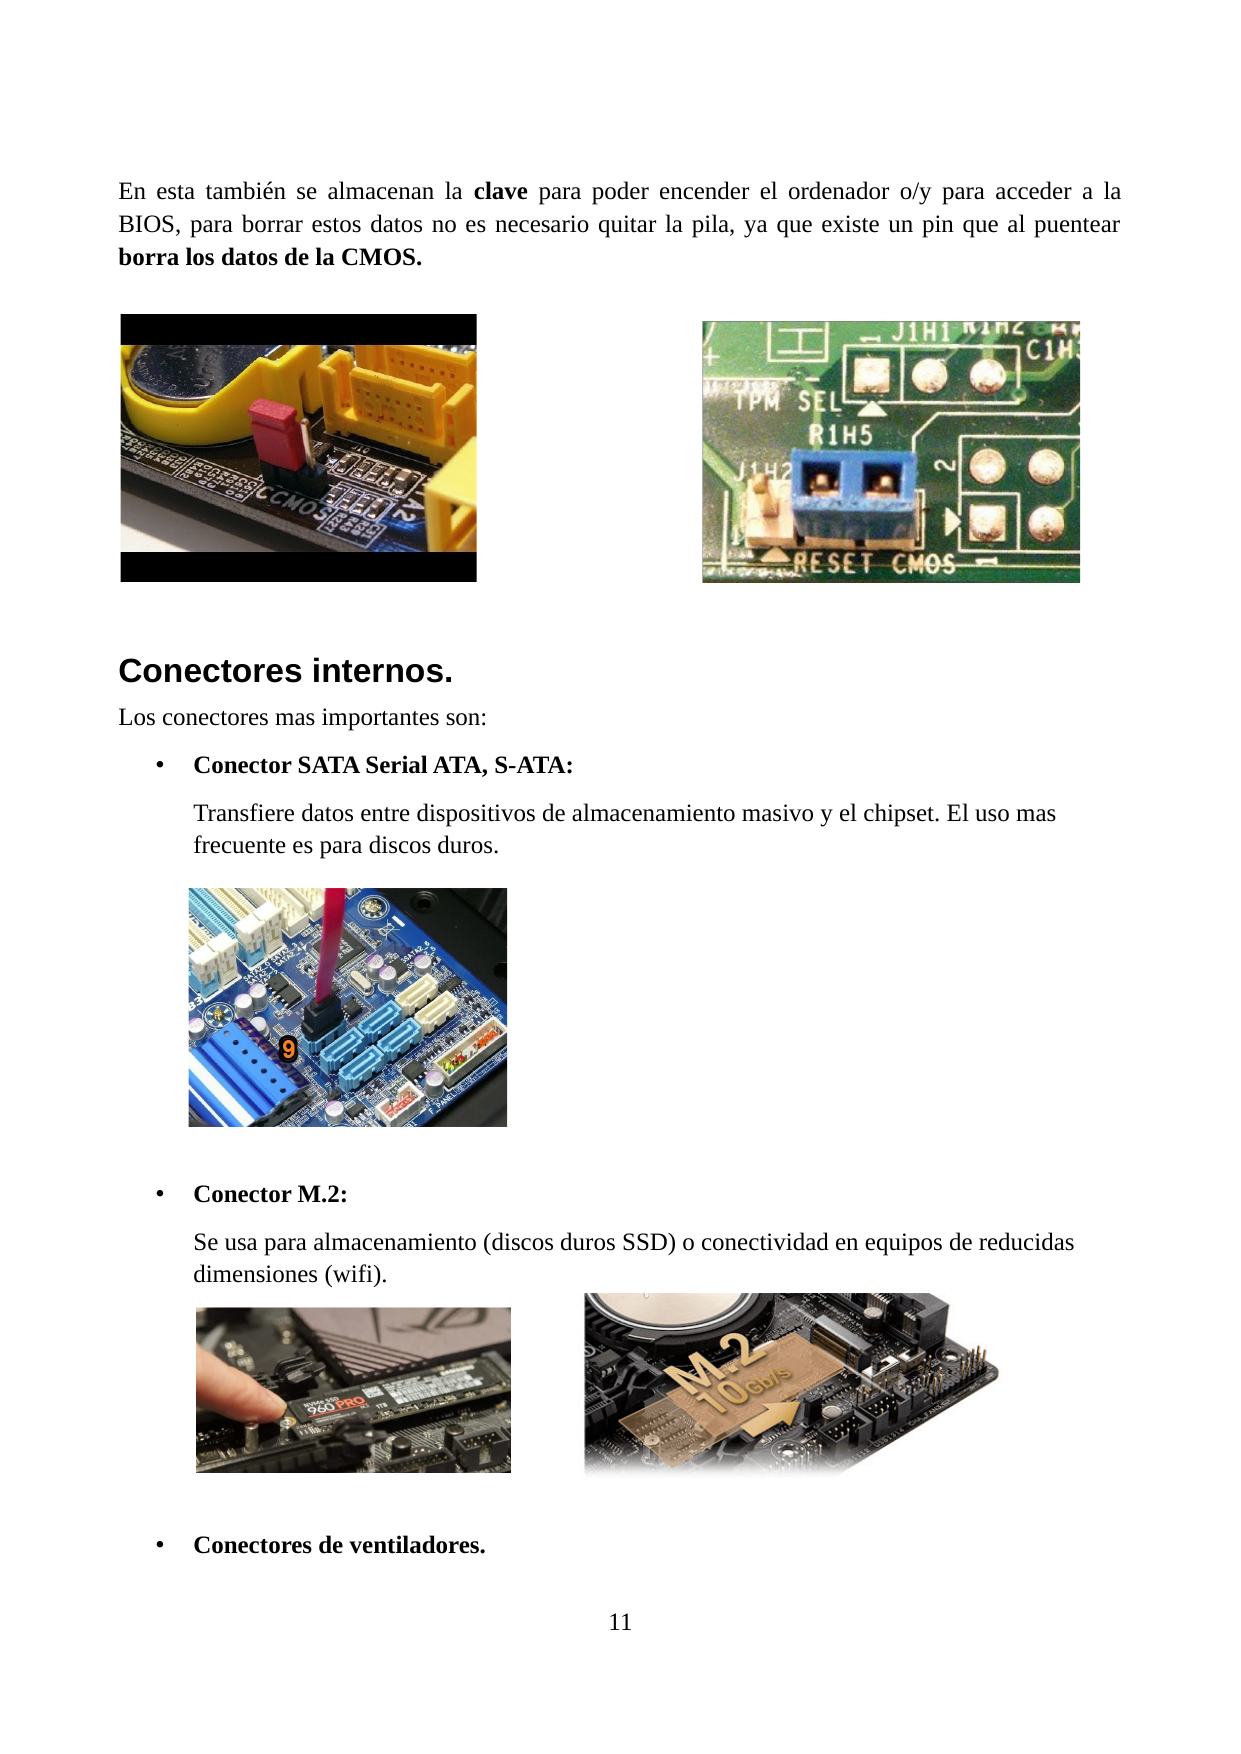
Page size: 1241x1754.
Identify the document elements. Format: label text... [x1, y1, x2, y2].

list Se usa para almacenamiento (discos duros SSD) o conectividad en equipos de reducidas dimensiones (wifi). [156, 1227, 1122, 1288]
list Conectores de ventiladores. [156, 1531, 1122, 1559]
subtitle Conectores internos. [118, 651, 1122, 690]
picture [120, 314, 477, 582]
list Conector SATA Serial ATA, S-ATA: [156, 750, 1122, 779]
picture [528, 1293, 1053, 1483]
picture [196, 1307, 511, 1473]
text En esta también se almacenan la clave para poder encender el ordenador o/y para acceder a la BIOS, para borrar estos datos no es necesario quitar la pila, ya que existe un pin que al puentear borra los datos de la CMOS. [118, 176, 1122, 271]
text Los conectores mas importantes son: [118, 702, 1122, 731]
picture [188, 888, 508, 1127]
list Transfiere datos entre dispositivos de almacenamiento masivo y el chipset. El uso mas frecuente es para discos duros. [156, 798, 1122, 859]
list Conector M.2: [156, 1179, 1122, 1208]
picture [702, 321, 1081, 583]
